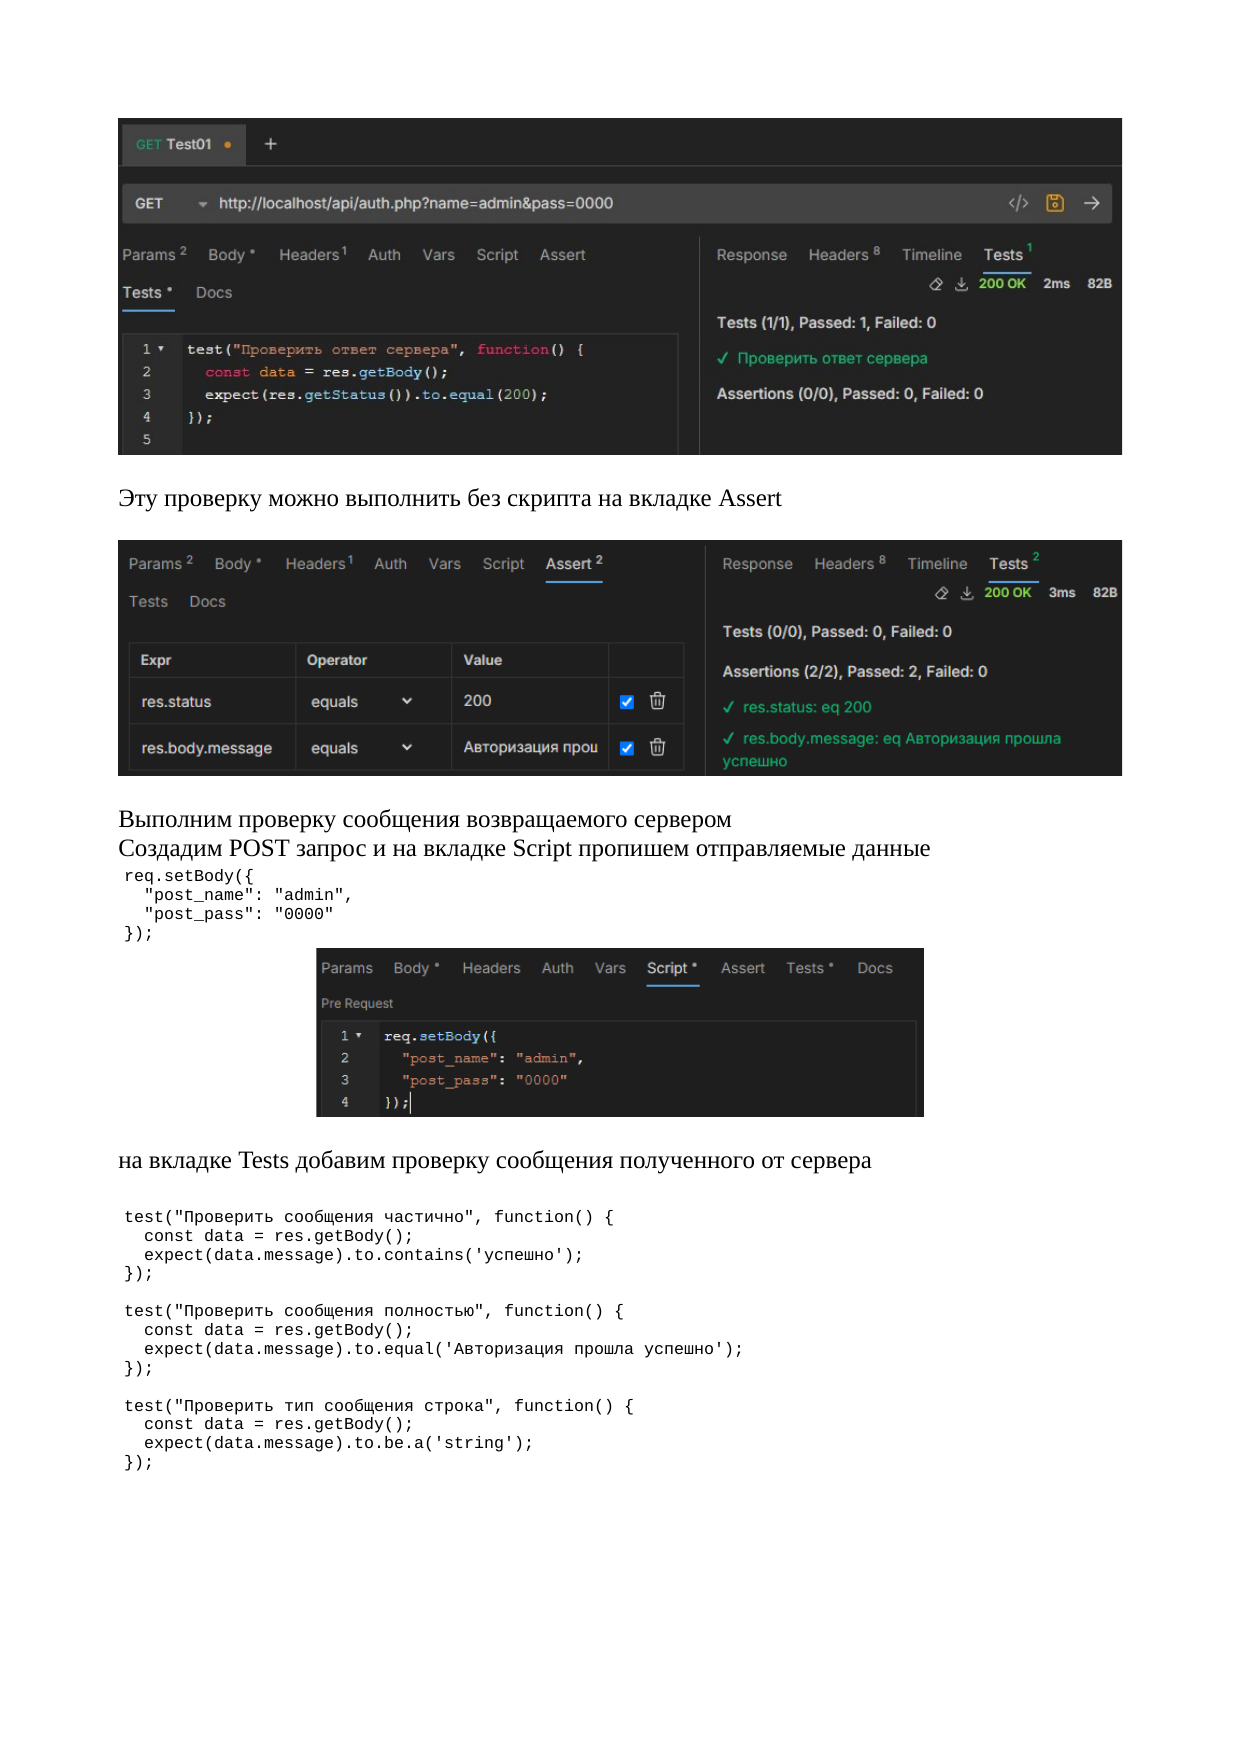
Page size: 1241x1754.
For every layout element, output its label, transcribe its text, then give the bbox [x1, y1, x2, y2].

table_header test("Проверить сообщения частично", function() { const data = res.getBody(); expect(data.message).to.contains('успешно'); }); test("Проверить сообщения полностью", function() { const data = res.getBody(); expect(data.message).to.equal('Авторизация прошла успешно'); }); test("Проверить тип сообщения строка", function() { const data = res.getBody(); expect(data.message).to.be.a('string'); }); [118, 1203, 1122, 1478]
picture [118, 540, 1123, 776]
picture [316, 948, 924, 1117]
text на вкладке Tests добавим проверку сообщения полученного от сервера [118, 1145, 1122, 1174]
text Создадим POST запрос и на вкладке Script пропишем отправляемые данные [118, 833, 1122, 862]
picture [118, 118, 1123, 455]
text Эту проверку можно выполнить без скрипта на вкладке Assert [118, 483, 1122, 512]
table_header req.setBody({ "post_name": "admin", "post_pass": "0000" }); [118, 862, 1122, 949]
text Выполним проверку сообщения возвращаемого сервером [118, 804, 1122, 833]
